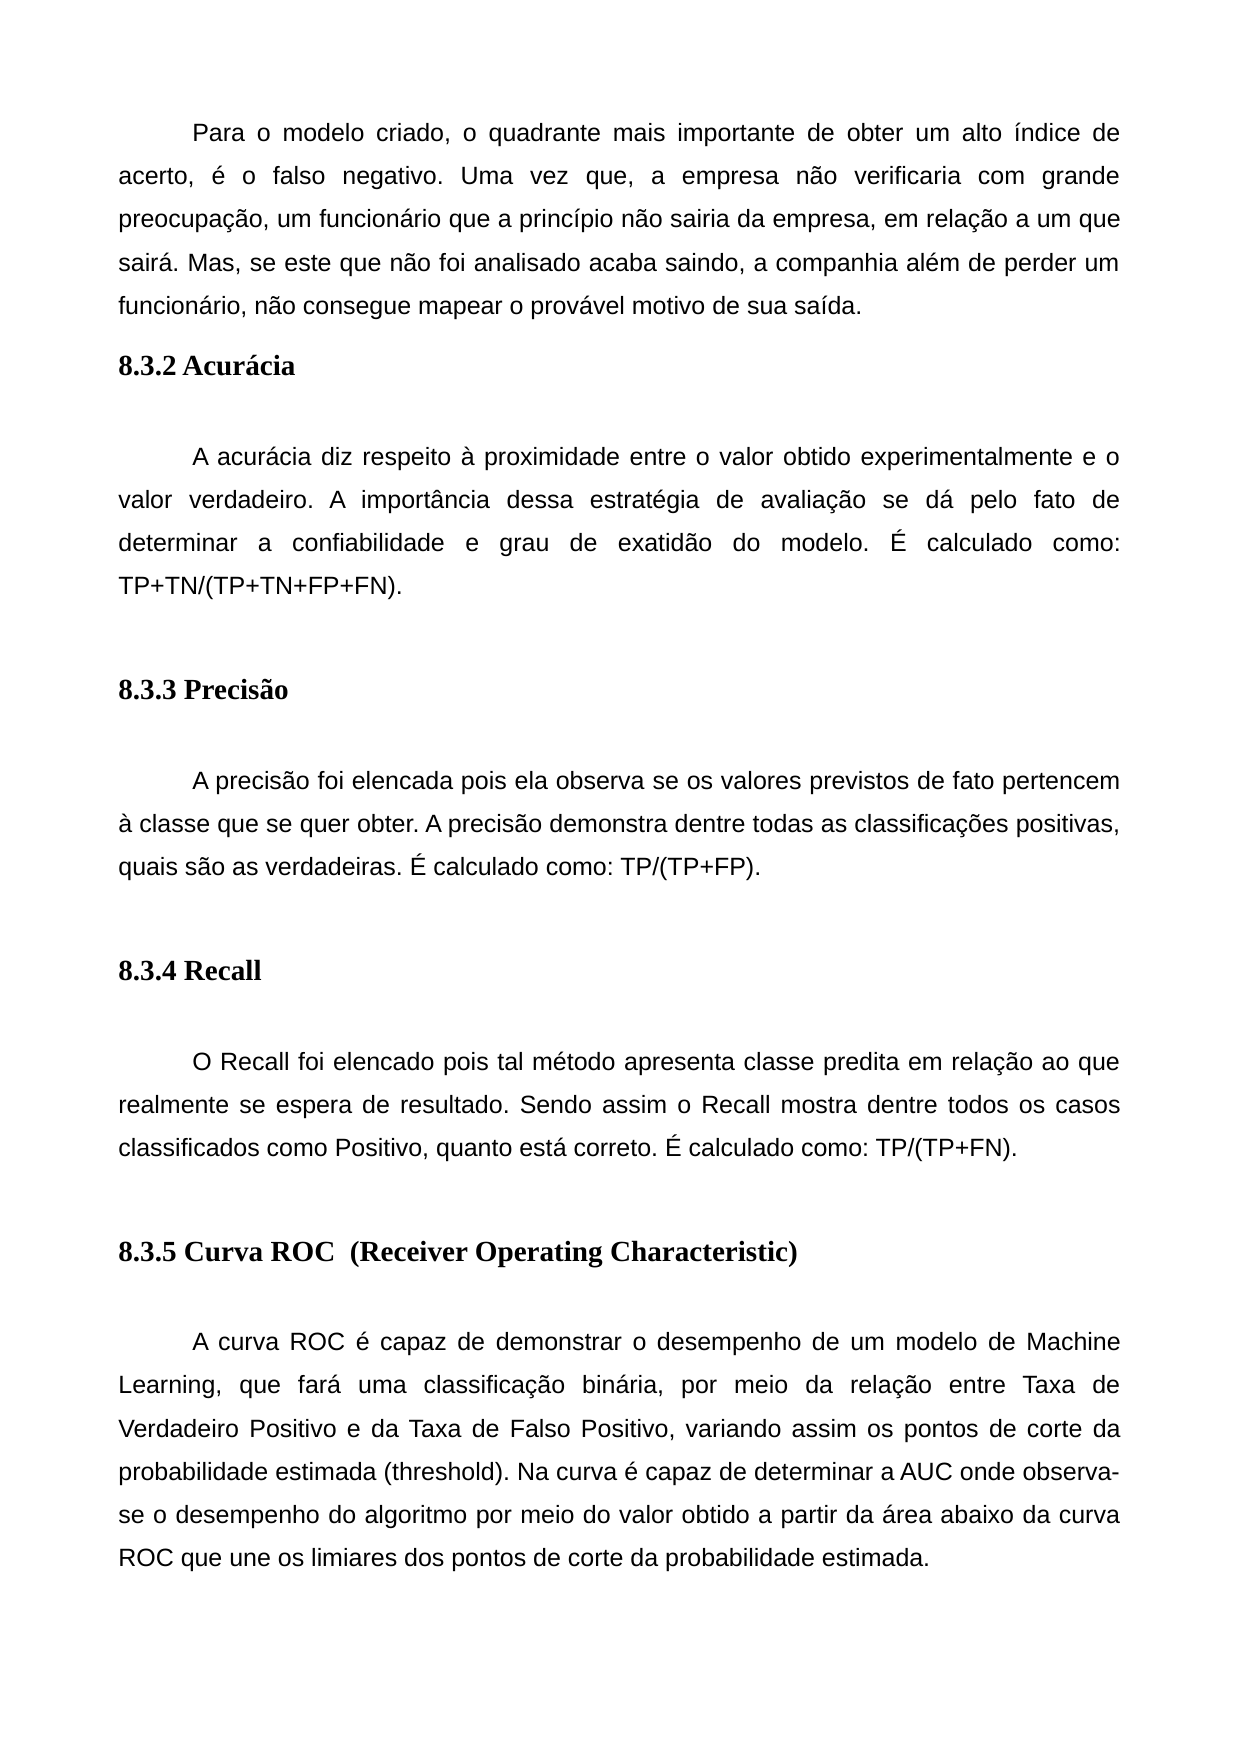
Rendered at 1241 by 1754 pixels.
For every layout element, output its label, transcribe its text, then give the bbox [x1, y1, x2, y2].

text O Recall foi elencado pois tal método apresenta classe predita em relação ao que realmente se espera de resultado. Sendo assim o Recall mostra dentre todos os casos classificados como Positivo, quanto está correto. É calculado como: TP/(TP+FN). [118, 1047, 1122, 1162]
text A acurácia diz respeito à proximidade entre o valor obtido experimentalmente e o valor verdadeiro. A importância dessa estratégia de avaliação se dá pelo fato de determinar a confiabilidade e grau de exatidão do modelo. É calculado como: TP+TN/(TP+TN+FP+FN). [118, 442, 1122, 600]
subtitle 8.3.2 Acurácia [118, 348, 1122, 382]
text Para o modelo criado, o quadrante mais importante de obter um alto índice de acerto, é o falso negativo. Uma vez que, a empresa não verificaria com grande preocupação, um funcionário que a princípio não sairia da empresa, em relação a um que sairá. Mas, se este que não foi analisado acaba saindo, a companhia além de perder um funcionário, não consegue mapear o provável motivo de sua saída. [118, 118, 1122, 319]
text A precisão foi elencada pois ela observa se os valores previstos de fato pertencem à classe que se quer obter. A precisão demonstra dentre todas as classificações positivas, quais são as verdadeiras. É calculado como: TP/(TP+FP). [118, 766, 1122, 881]
text A curva ROC é capaz de demonstrar o desempenho de um modelo de Machine Learning, que fará uma classificação binária, por meio da relação entre Taxa de Verdadeiro Positivo e da Taxa de Falso Positivo, variando assim os pontos de corte da probabilidade estimada (threshold). Na curva é capaz de determinar a AUC onde observa-se o desempenho do algoritmo por meio do valor obtido a partir da área abaixo da curva ROC que une os limiares dos pontos de corte da probabilidade estimada. [118, 1327, 1122, 1572]
subtitle 8.3.3 Precisão [118, 672, 1122, 706]
subtitle 8.3.4 Recall [118, 953, 1122, 986]
subtitle 8.3.5 Curva ROC (Receiver Operating Characteristic) [118, 1234, 1122, 1267]
